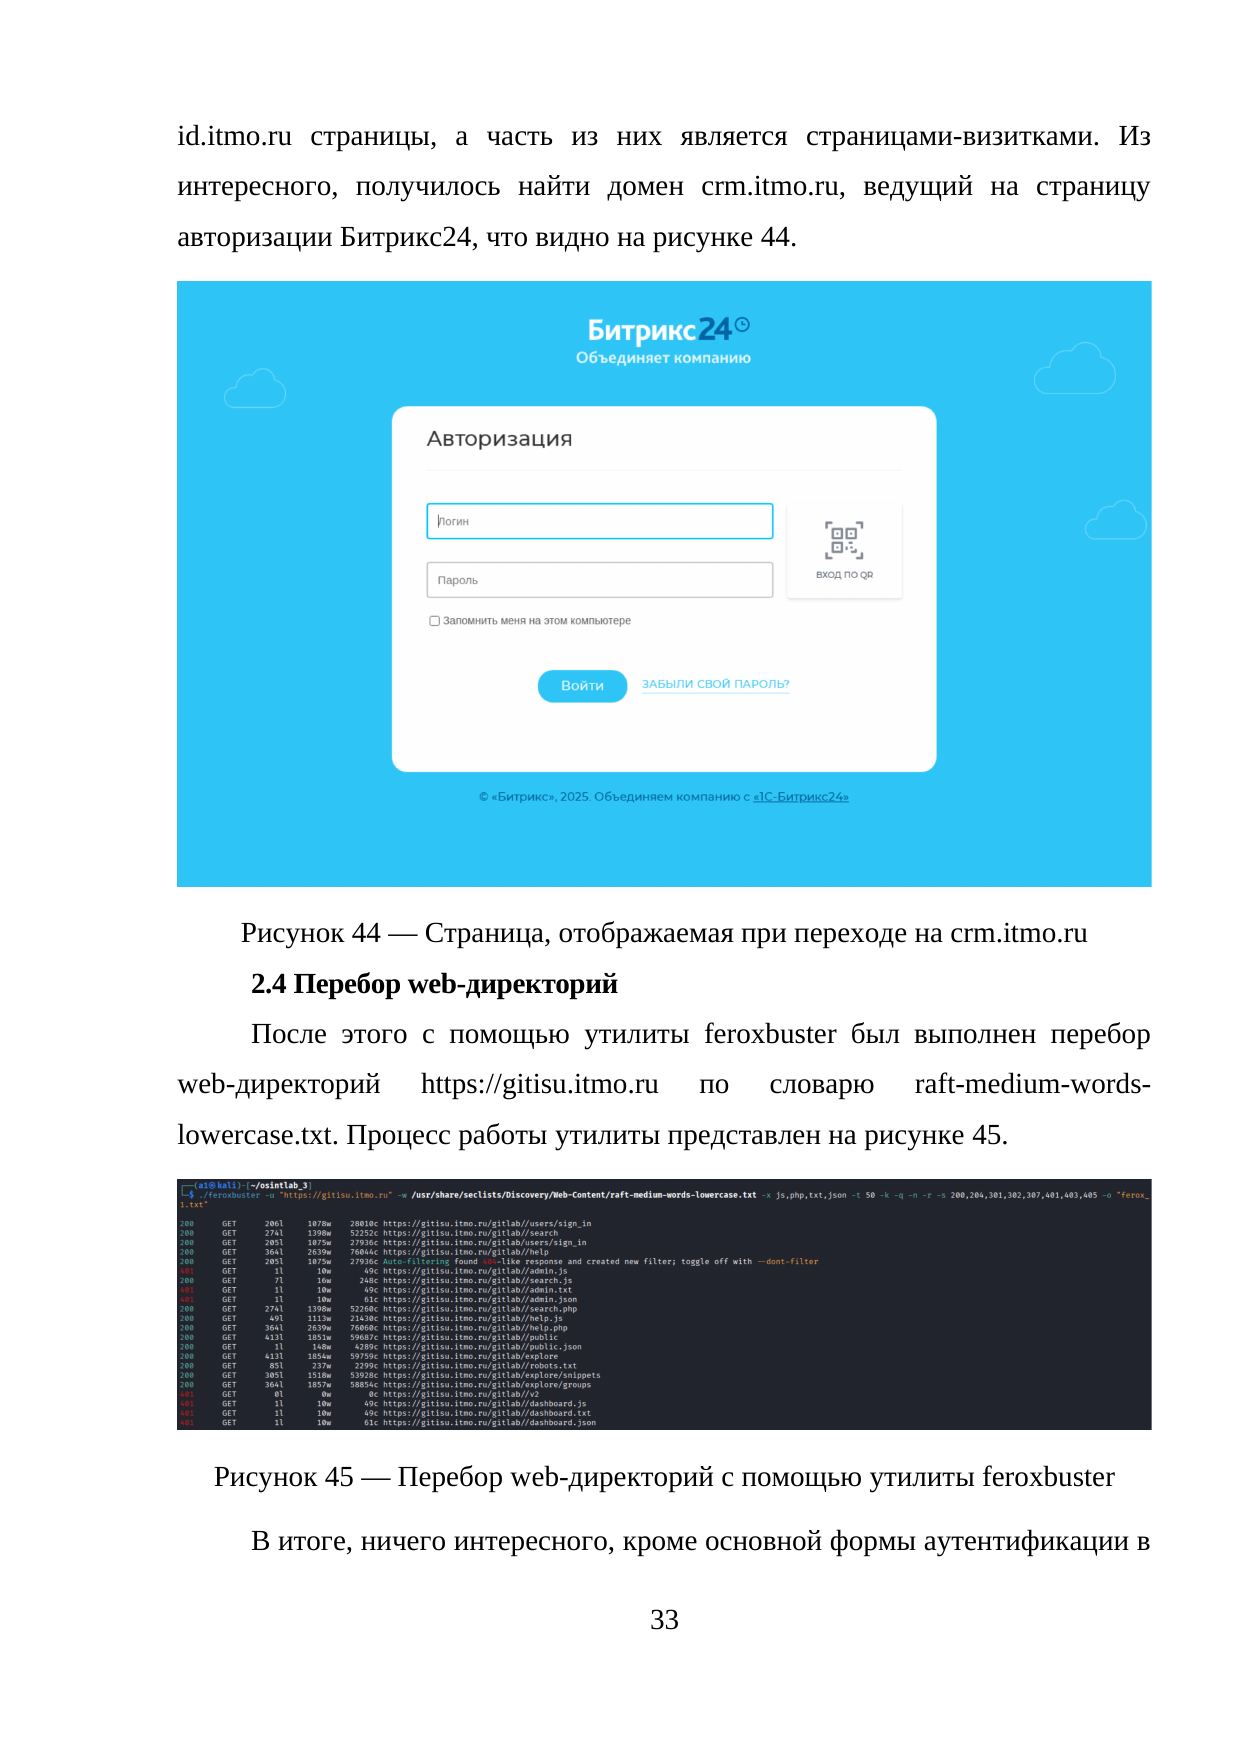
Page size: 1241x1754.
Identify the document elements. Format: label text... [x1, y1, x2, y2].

picture [177, 281, 1152, 887]
text В итоге, ничего интересного, кроме основной формы аутентификации в [177, 1523, 1152, 1557]
text Рисунок 45 — Перебор web-директорий с помощью утилиты feroxbuster [177, 1459, 1152, 1493]
text После этого с помощью утилиты feroxbuster был выполнен перебор web-директорий https://gitisu.itmo.ru по словарю raft-medium-words-lowercase.txt. Процесс работы утилиты представлен на рисунке 45. [177, 1016, 1152, 1150]
text Рисунок 44 — Страница, отображаемая при переходе на crm.itmo.ru [177, 887, 1152, 949]
text id.itmo.ru страницы, а часть из них является страницами-визитками. Из интересного, получилось найти домен crm.itmo.ru, ведущий на страницу авторизации Битрикс24, что видно на рисунке 44. [177, 118, 1152, 252]
picture [177, 1179, 1152, 1430]
subtitle Перебор web-директорий [177, 966, 1152, 999]
